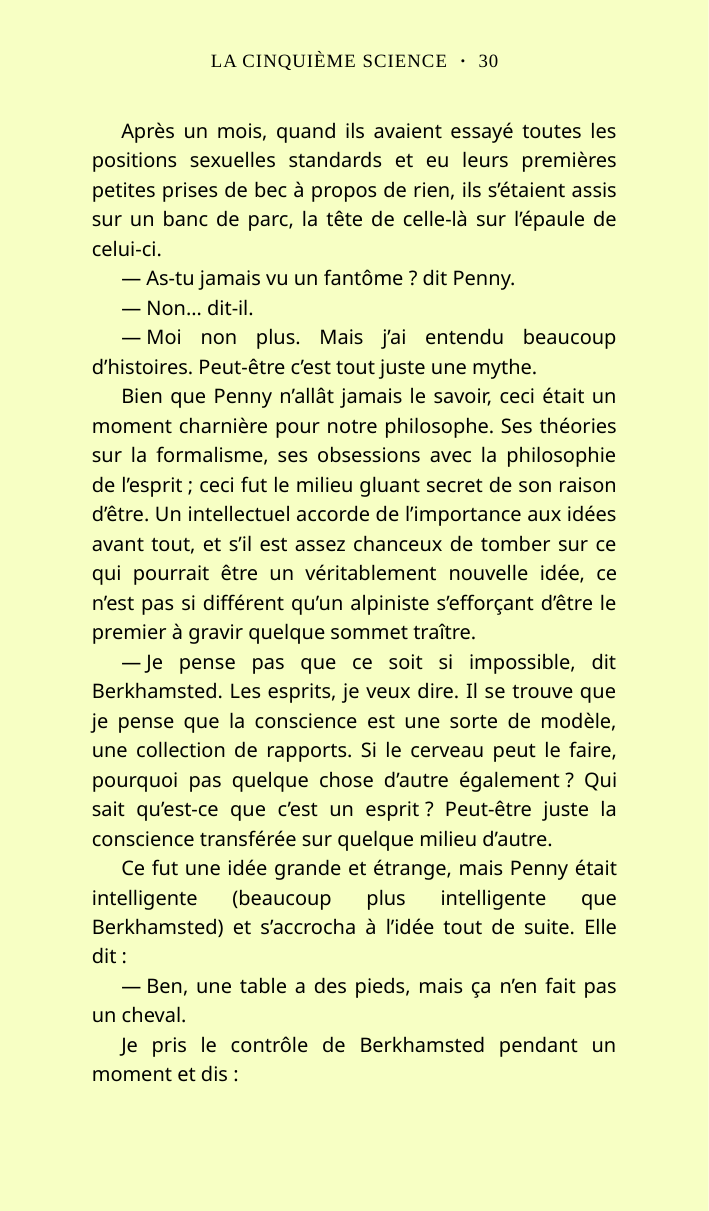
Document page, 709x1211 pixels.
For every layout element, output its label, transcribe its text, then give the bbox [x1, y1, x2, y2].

text — Non… dit-il. [92, 292, 617, 321]
text Après un mois, quand ils avaient essayé toutes les positions sexuelles standards et eu leurs premières petites prises de bec à propos de rien, ils s’étaient assis sur un banc de parc, la tête de celle-là sur l’épaule de celui-ci. [92, 115, 617, 262]
text Je pris le contrôle de Berkhamsted pendant un moment et dis : [92, 1029, 617, 1088]
text — Moi non plus. Mais j’ai entendu beaucoup d’histoires. Peut-être c’est tout juste une mythe. [92, 321, 617, 380]
text Bien que Penny n’allât jamais le savoir, ceci était un moment charnière pour notre philosophe. Ses théories sur la formalisme, ses obsessions avec la philosophie de l’esprit ; ceci fut le milieu gluant secret de son raison d’être. Un intellectuel accorde de l’importance aux idées avant tout, et s’il est assez chanceux de tomber sur ce qui pourrait être un véritablement nouvelle idée, ce n’est pas si différent qu’un alpiniste s’efforçant d’être le premier à gravir quelque sommet traître. [92, 380, 617, 646]
text Ce fut une idée grande et étrange, mais Penny était intelligente (beaucoup plus intelligente que Berkhamsted) et s’accrocha à l’idée tout de suite. Elle dit : [92, 852, 617, 970]
text — As-tu jamais vu un fantôme ? dit Penny. [92, 262, 617, 292]
text — Ben, une table a des pieds, mais ça n’en fait pas un cheval. [92, 970, 617, 1029]
text — Je pense pas que ce soit si impossible, dit Berkhamsted. Les esprits, je veux dire. Il se trouve que je pense que la conscience est une sorte de modèle, une collection de rapports. Si le cerveau peut le faire, pourquoi pas quelque chose d’autre également ? Qui sait qu’est-ce que c’est un esprit ? Peut-être juste la conscience transférée sur quelque milieu d’autre. [92, 646, 617, 852]
